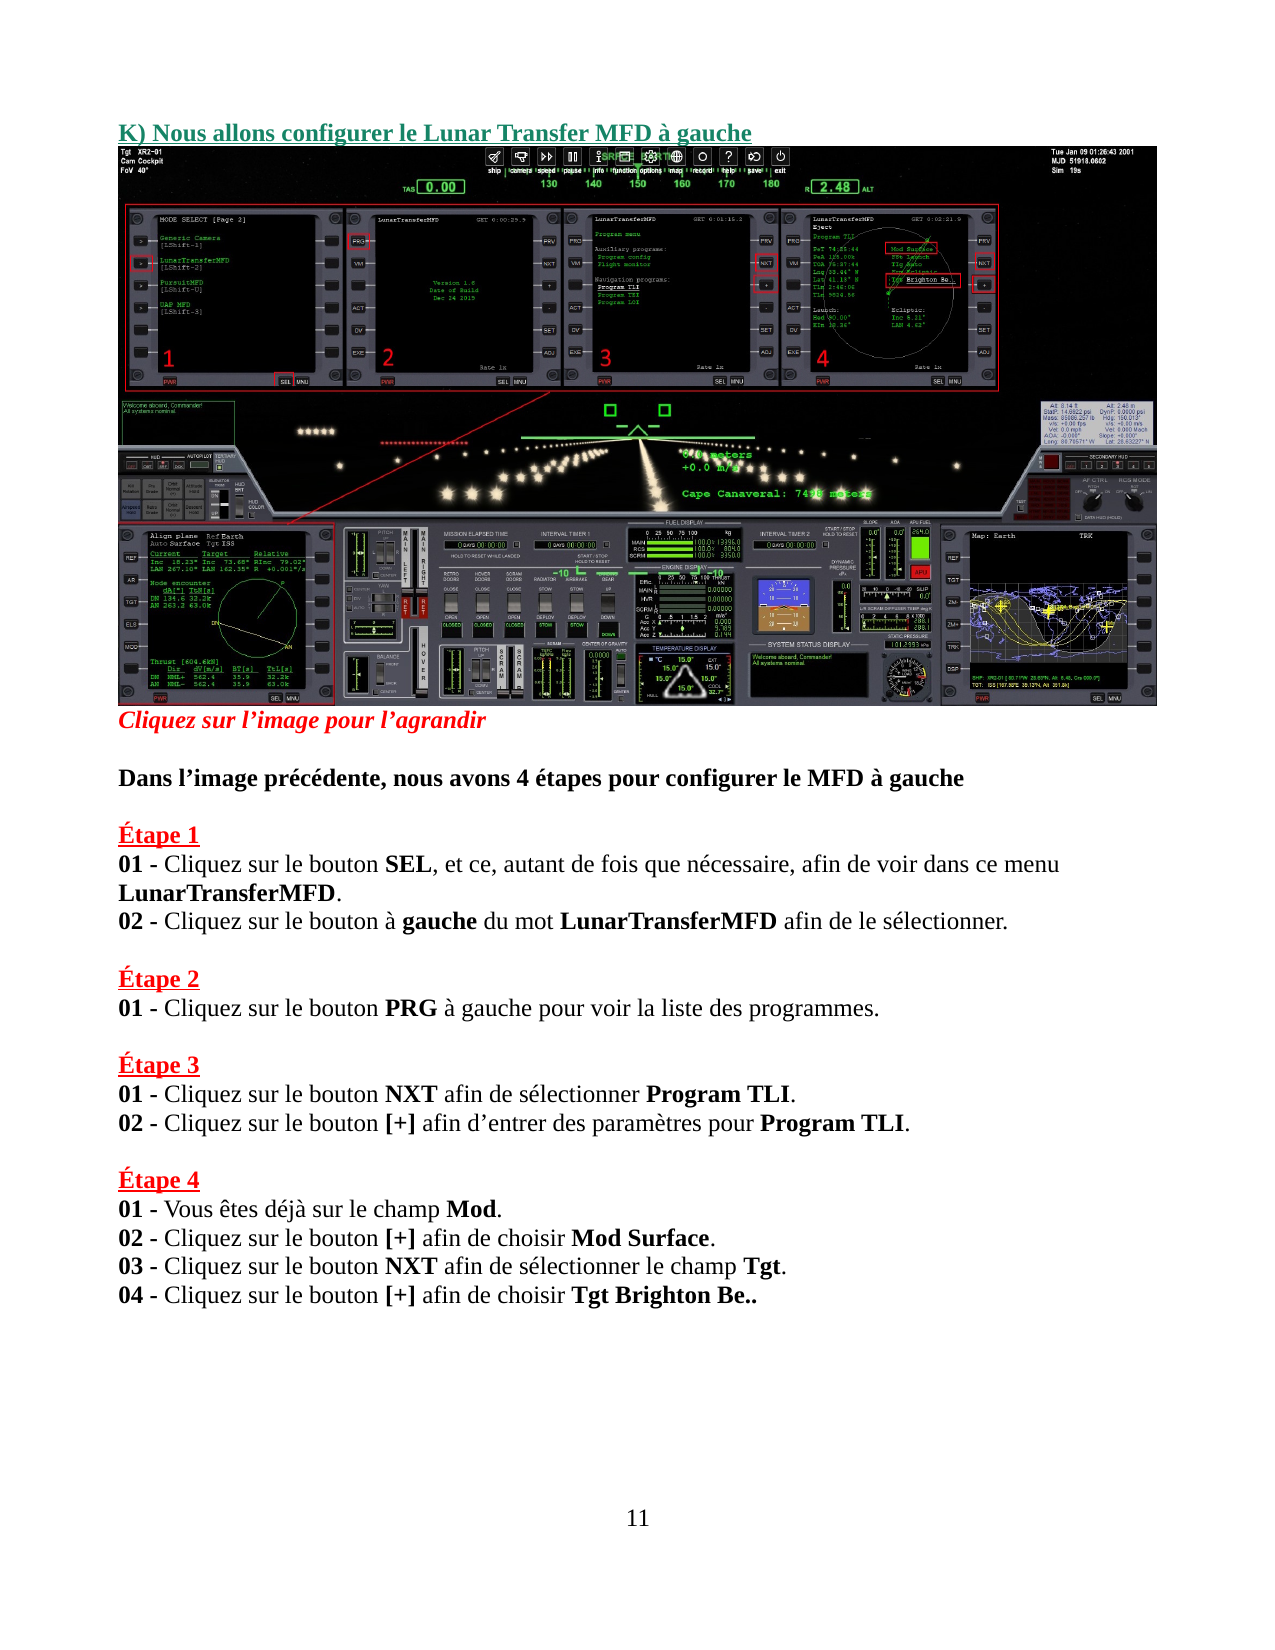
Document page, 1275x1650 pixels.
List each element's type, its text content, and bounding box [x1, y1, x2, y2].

text 02 - Cliquez sur le bouton à gauche du mot LunarTransferMFD afin de le sélectionner. [118, 906, 1157, 935]
text Étape 1 [118, 820, 1157, 849]
text Cliquez sur l’image pour l’agrandir [118, 706, 1157, 734]
text 01 - Cliquez sur le bouton SEL, et ce, autant de fois que nécessaire, afin de voir dans ce menu LunarTransferMFD. [118, 849, 1157, 906]
text K) Nous allons configurer le Lunar Transfer MFD à gauche [118, 118, 1157, 146]
text 01 - Vous êtes déjà sur le champ Mod. [118, 1194, 1157, 1223]
text Étape 2 [118, 964, 1157, 993]
text Étape 4 [118, 1165, 1157, 1194]
text Dans l’image précédente, nous avons 4 étapes pour configurer le MFD à gauche [118, 763, 1157, 791]
text 04 - Cliquez sur le bouton [+] afin de choisir Tgt Brighton Be.. [118, 1280, 1157, 1309]
text 02 - Cliquez sur le bouton [+] afin de choisir Mod Surface. [118, 1223, 1157, 1251]
text 03 - Cliquez sur le bouton NXT afin de sélectionner le champ Tgt. [118, 1251, 1157, 1280]
text Étape 3 [118, 1050, 1157, 1079]
picture [118, 146, 1157, 706]
text 01 - Cliquez sur le bouton NXT afin de sélectionner Program TLI. [118, 1079, 1157, 1108]
text 01 - Cliquez sur le bouton PRG à gauche pour voir la liste des programmes. [118, 993, 1157, 1021]
text 02 - Cliquez sur le bouton [+] afin d’entrer des paramètres pour Program TLI. [118, 1108, 1157, 1136]
